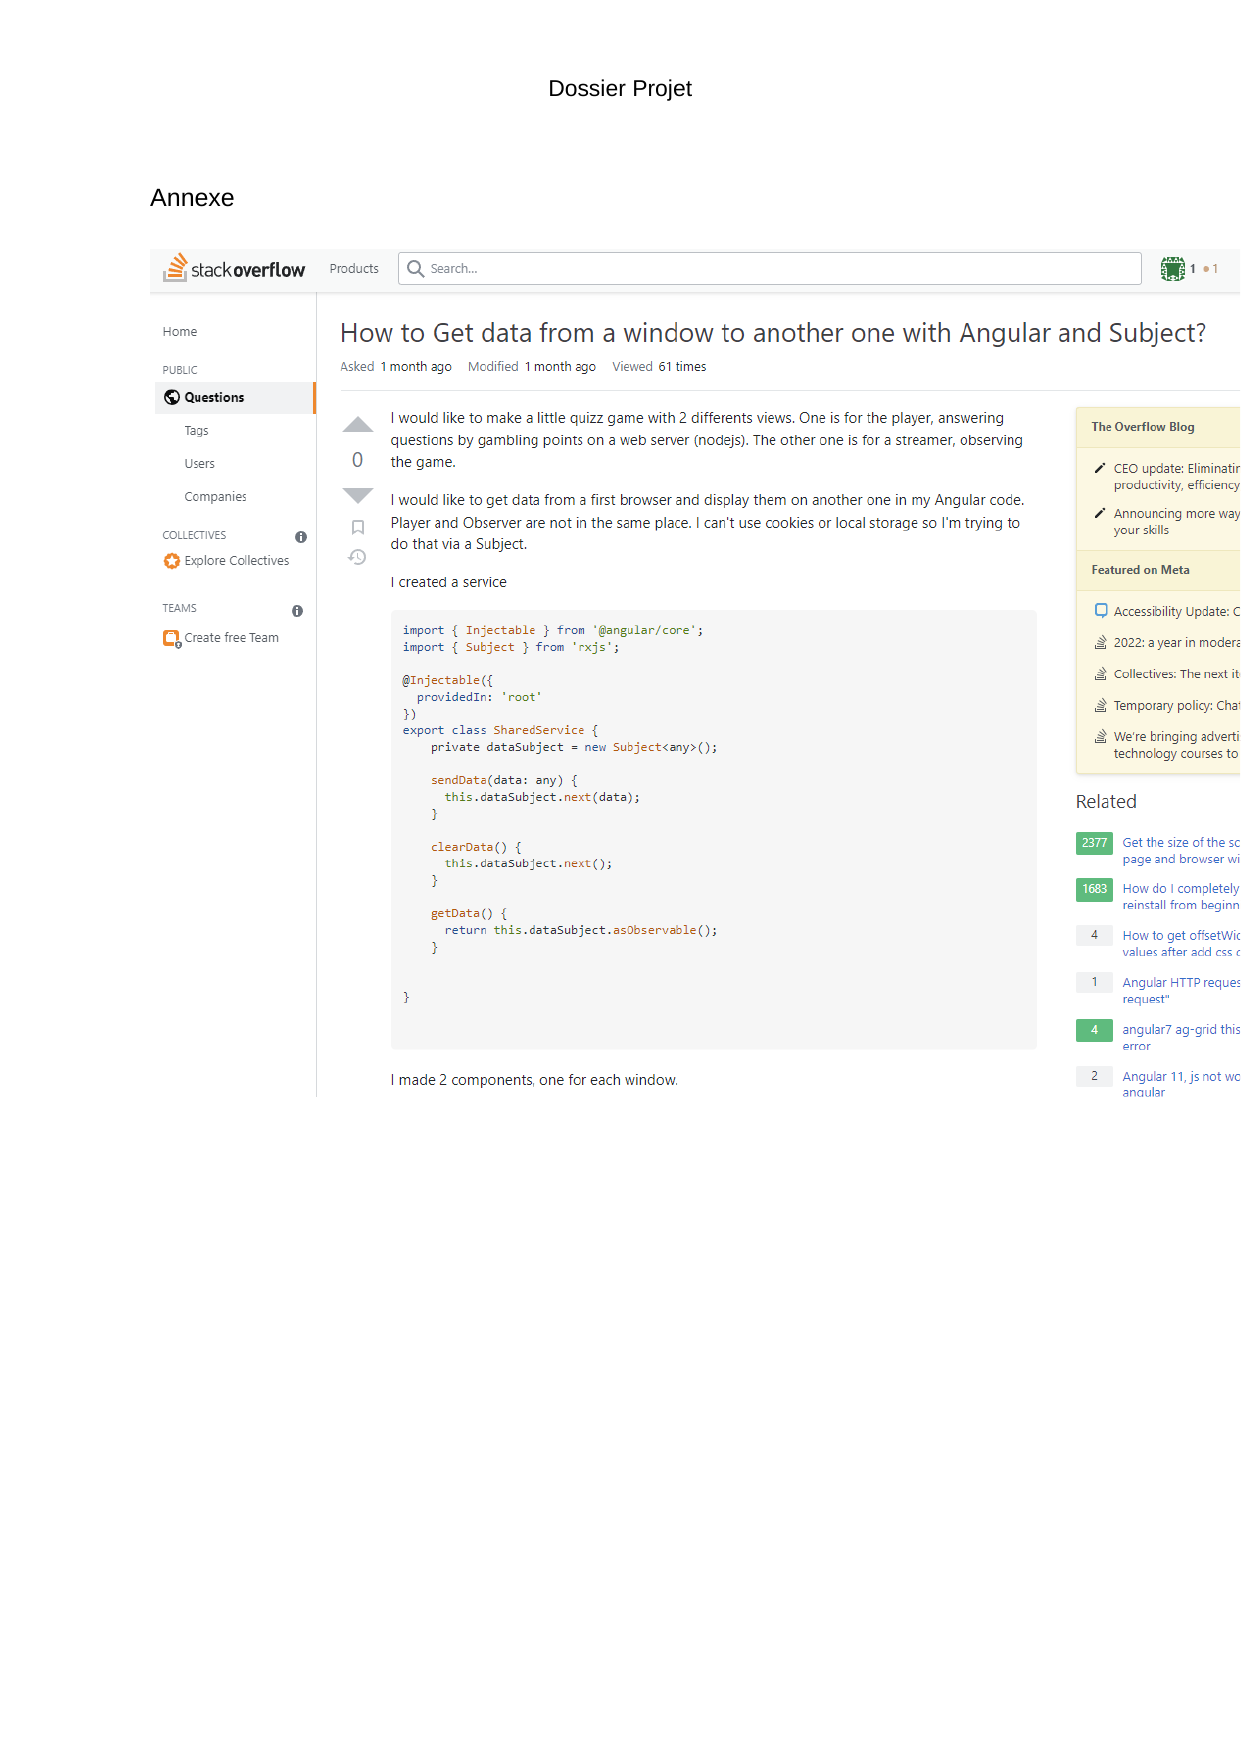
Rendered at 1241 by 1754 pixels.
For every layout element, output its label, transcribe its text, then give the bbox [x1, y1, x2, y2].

picture [150, 249, 1241, 1097]
text Annexe [150, 183, 1090, 212]
